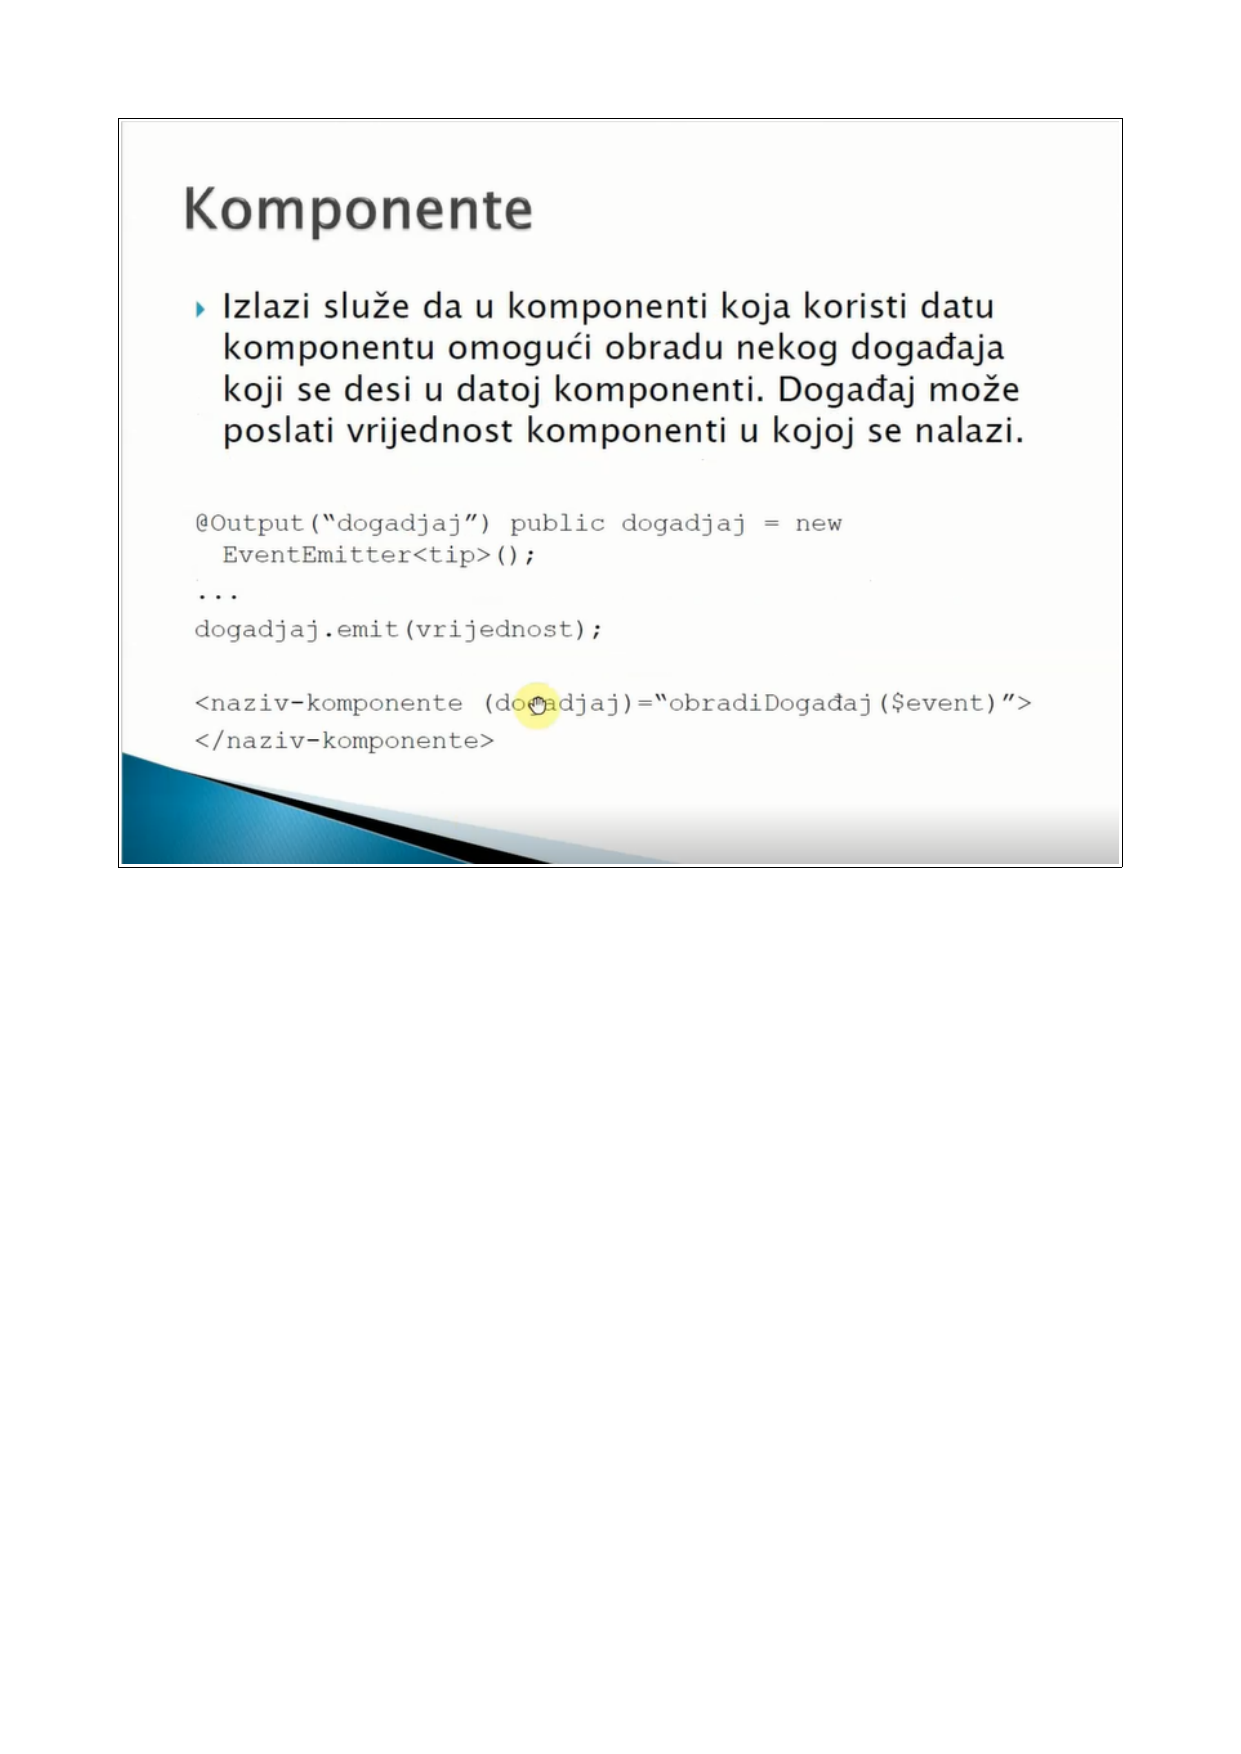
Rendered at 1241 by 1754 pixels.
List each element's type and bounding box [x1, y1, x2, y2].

picture [121, 121, 1119, 864]
